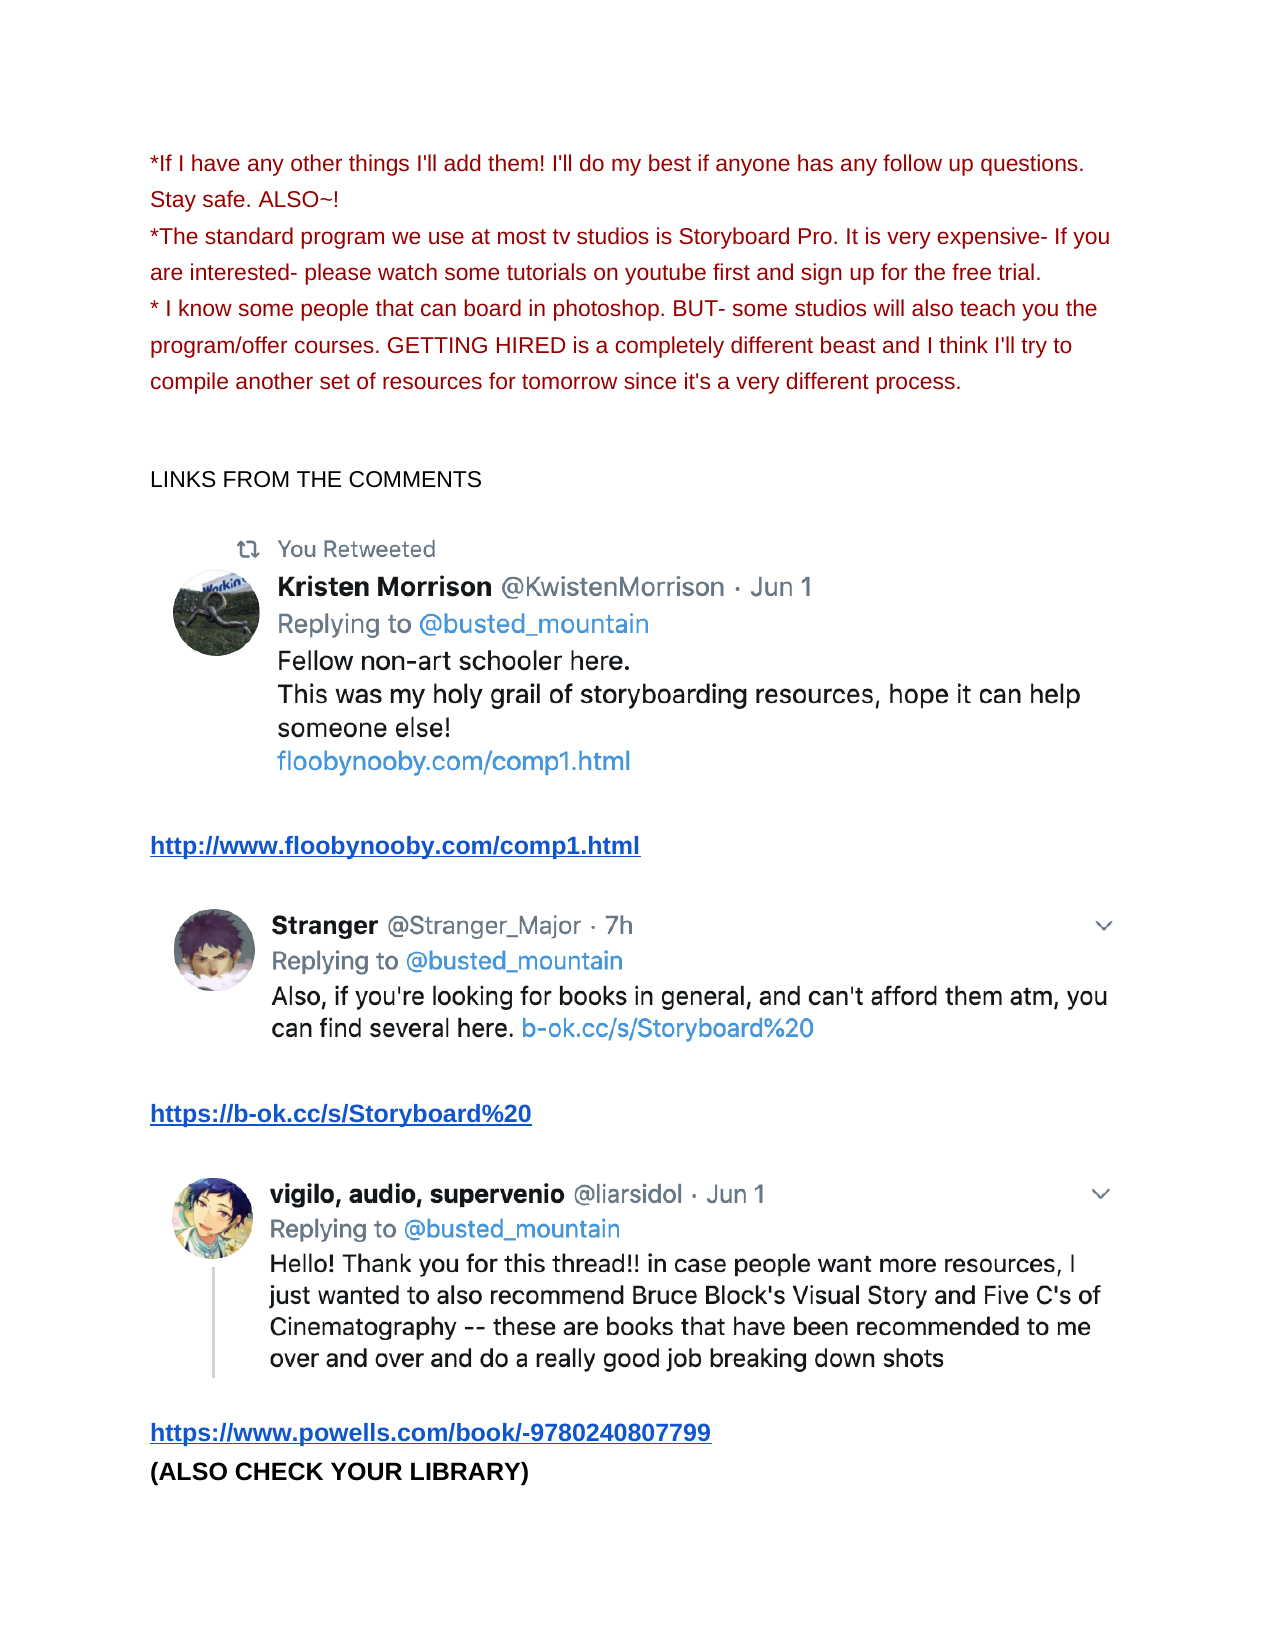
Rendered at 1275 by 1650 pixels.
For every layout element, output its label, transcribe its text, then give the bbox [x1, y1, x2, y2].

text https://www.powells.com/book/-9780240807799 [150, 1418, 1125, 1446]
text https://b-ok.cc/s/Storyboard%20 [150, 1099, 1125, 1128]
text LINKS FROM THE COMMENTS [150, 466, 1125, 492]
picture [150, 532, 1125, 791]
text *If I have any other things I'll add them! I'll do my best if anyone has any follow up questions. Stay safe. ALSO~! [150, 150, 1125, 213]
text *The standard program we use at most tv studios is Storyboard Pro. It is very expensive- If you are interested- please watch some tutorials on youtube first and sign up for the free trial. [150, 223, 1125, 285]
text http://www.floobynooby.com/comp1.html [150, 831, 1125, 860]
picture [150, 1169, 1125, 1378]
picture [150, 900, 1125, 1060]
text * I know some people that can board in photoshop. BUT- some studios will also teach you the program/offer courses. GETTING HIRED is a completely different beast and I think I'll try to compile another set of resources for tomorrow since it's a very different process. [150, 295, 1125, 426]
text (ALSO CHECK YOUR LIBRARY) [150, 1457, 1125, 1486]
